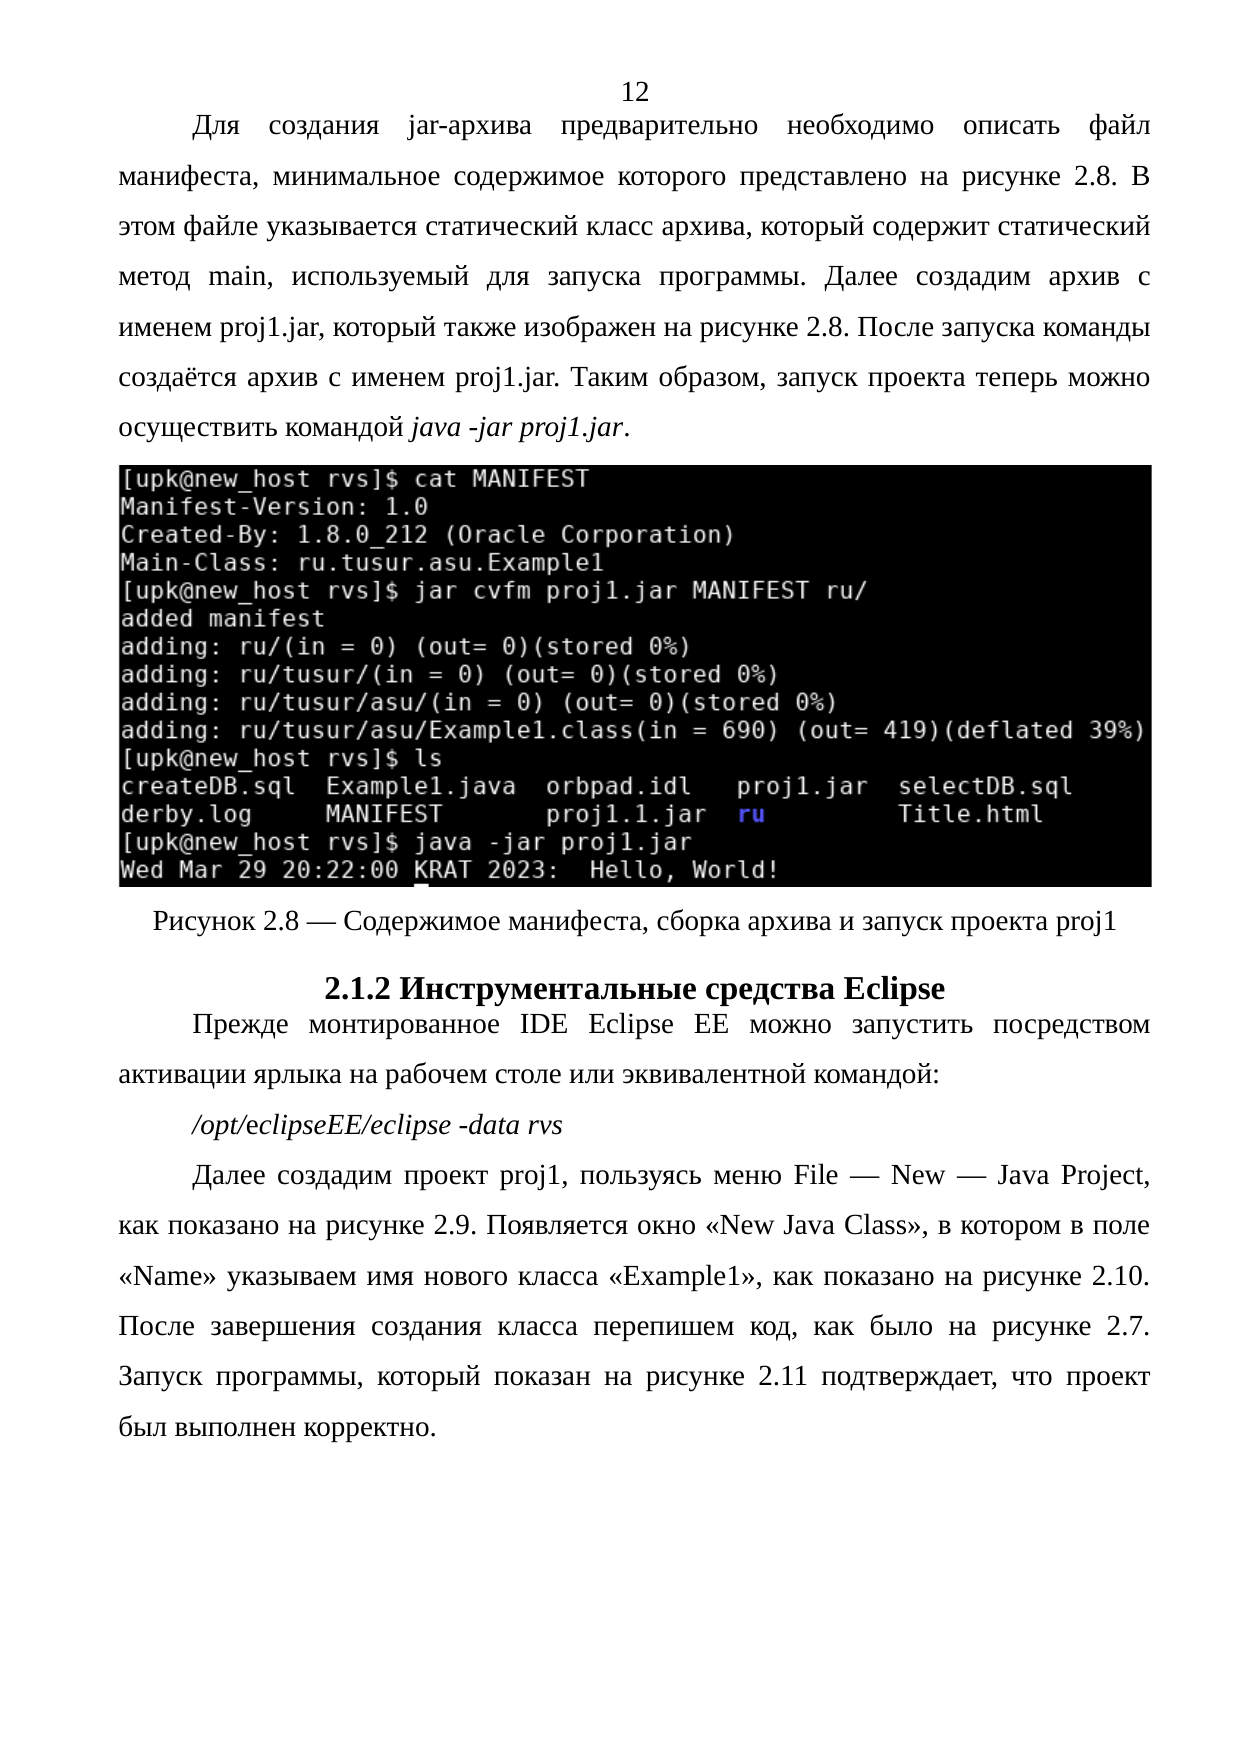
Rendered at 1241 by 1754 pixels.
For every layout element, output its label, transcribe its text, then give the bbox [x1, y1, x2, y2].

text Прежде монтированное IDE Eclipse EE можно запустить посредством активации ярлыка на рабочем столе или эквивалентной командой: [118, 1006, 1152, 1090]
text Рисунок 2.8 — Содержимое манифеста, сборка архива и запуск проекта proj1 [118, 887, 1152, 937]
text Далее создадим проект proj1, пользуясь меню File — New — Java Project, как показано на рисунке 2.9. Появляется окно «New Java Class», в котором в поле «Name» указываем имя нового класса «Example1», как показано на рисунке 2.10. После завершения создания класса перепишем код, как было на рисунке 2.7. Запуск программы, который показан на рисунке 2.11 подтверждает, что проект был выполнен корректно. [118, 1157, 1152, 1442]
text Для создания jar-архива предварительно необходимо описать файл манифеста, минимальное содержимое которого представлено на рисунке 2.8. В этом файле указывается статический класс архива, который содержит статический метод main, используемый для запуска программы. Далее создадим архив с именем proj1.jar, который также изображен на рисунке 2.8. После запуска команды создаётся архив с именем proj1.jar. Таким образом, запуск проекта теперь можно осуществить командой java -jar proj1.jar. [118, 107, 1152, 443]
text /opt/eclipseEE/eclipse -data rvs [118, 1107, 1152, 1140]
text [118, 460, 1152, 465]
subtitle 2.1.2 Инструментальные средства Eclipse [118, 968, 1152, 1006]
